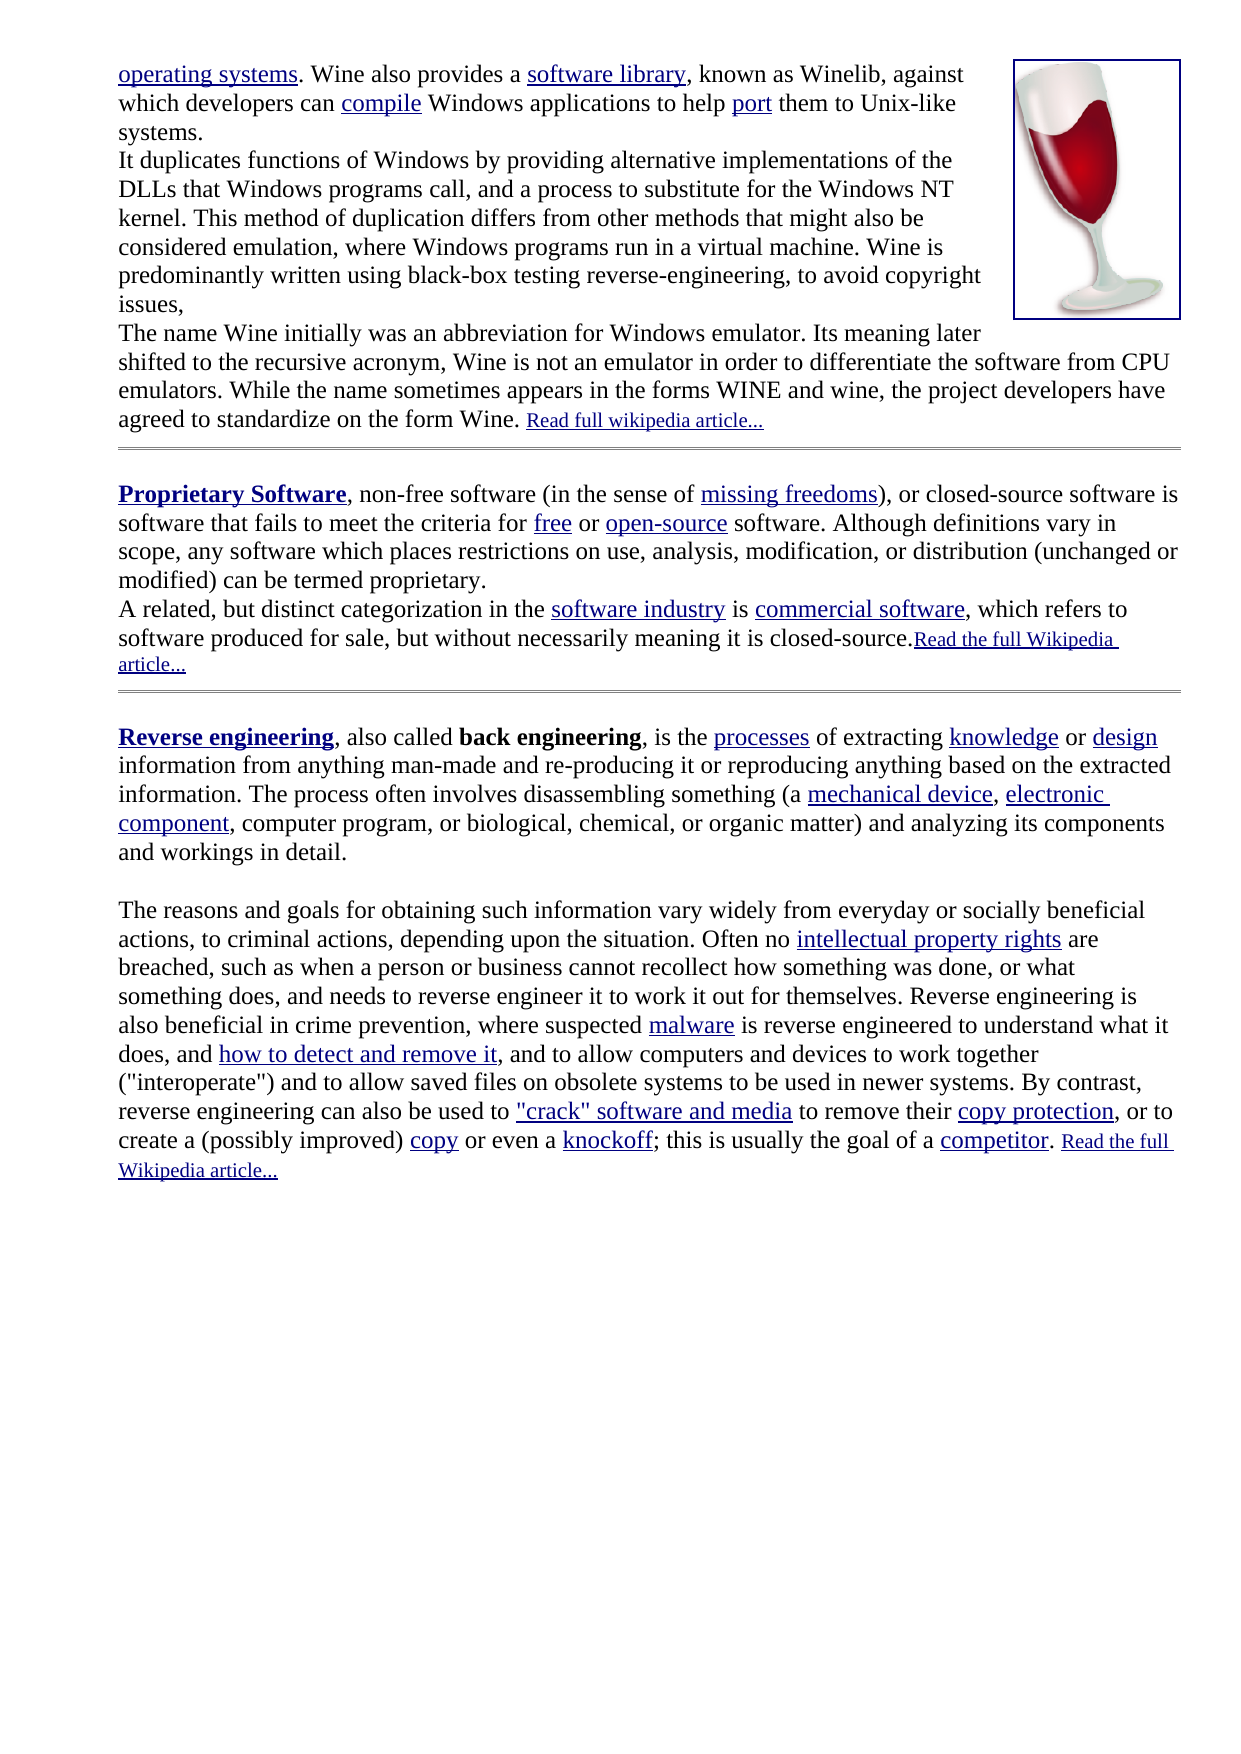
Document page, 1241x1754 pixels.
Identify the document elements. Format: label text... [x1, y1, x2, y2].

text Reverse engineering, also called back engineering, is the processes of extracting knowledge or design information from anything man-made and re-producing it or reproducing anything based on the extracted information. The process often involves disassembling something (a mechanical device, electronic component, computer program, or biological, chemical, or organic matter) and analyzing its components and workings in detail. [118, 722, 1181, 865]
text operating systems. Wine also provides a software library, known as Winelib, against which developers can compile Windows applications to help port them to Unix-like systems. It duplicates functions of Windows by providing alternative implementations of the DLLs that Windows programs call, and a process to substitute for the Windows NT kernel. This method of duplication differs from other methods that might also be considered emulation, where Windows programs run in a virtual machine. Wine is predominantly written using black-box testing reverse-engineering, to avoid copyright issues, The name Wine initially was an abbreviation for Windows emulator. Its meaning later shifted to the recursive acronym, Wine is not an emulator in order to differentiate the software from CPU emulators. While the name sometimes appears in the forms WINE and wine, the project developers have agreed to standardize on the form Wine. Read full wikipedia article... [118, 59, 1181, 433]
picture [1015, 61, 1179, 318]
text Proprietary Software, non-free software (in the sense of missing freedoms), or closed-source software is software that fails to meet the criteria for free or open-source software. Although definitions vary in scope, any software which places restrictions on use, analysis, modification, or distribution (unchanged or modified) can be termed proprietary. A related, but distinct categorization in the software industry is commercial software, which refers to software produced for sale, but without necessarily meaning it is closed-source.Read the full Wikipedia article... [118, 479, 1181, 676]
text The reasons and goals for obtaining such information vary widely from everyday or socially beneficial actions, to criminal actions, depending upon the situation. Often no intellectual property rights are breached, such as when a person or business cannot recollect how something was done, or what something does, and needs to reverse engineer it to work it out for themselves. Reverse engineering is also beneficial in crime prevention, where suspected malware is reverse engineered to understand what it does, and how to detect and remove it, and to allow computers and devices to work together ("interoperate") and to allow saved files on obsolete systems to be used in newer systems. By contrast, reverse engineering can also be used to "crack" software and media to remove their copy protection, or to create a (possibly improved) copy or even a knockoff; this is usually the goal of a competitor. Read the full Wikipedia article... [118, 895, 1181, 1182]
